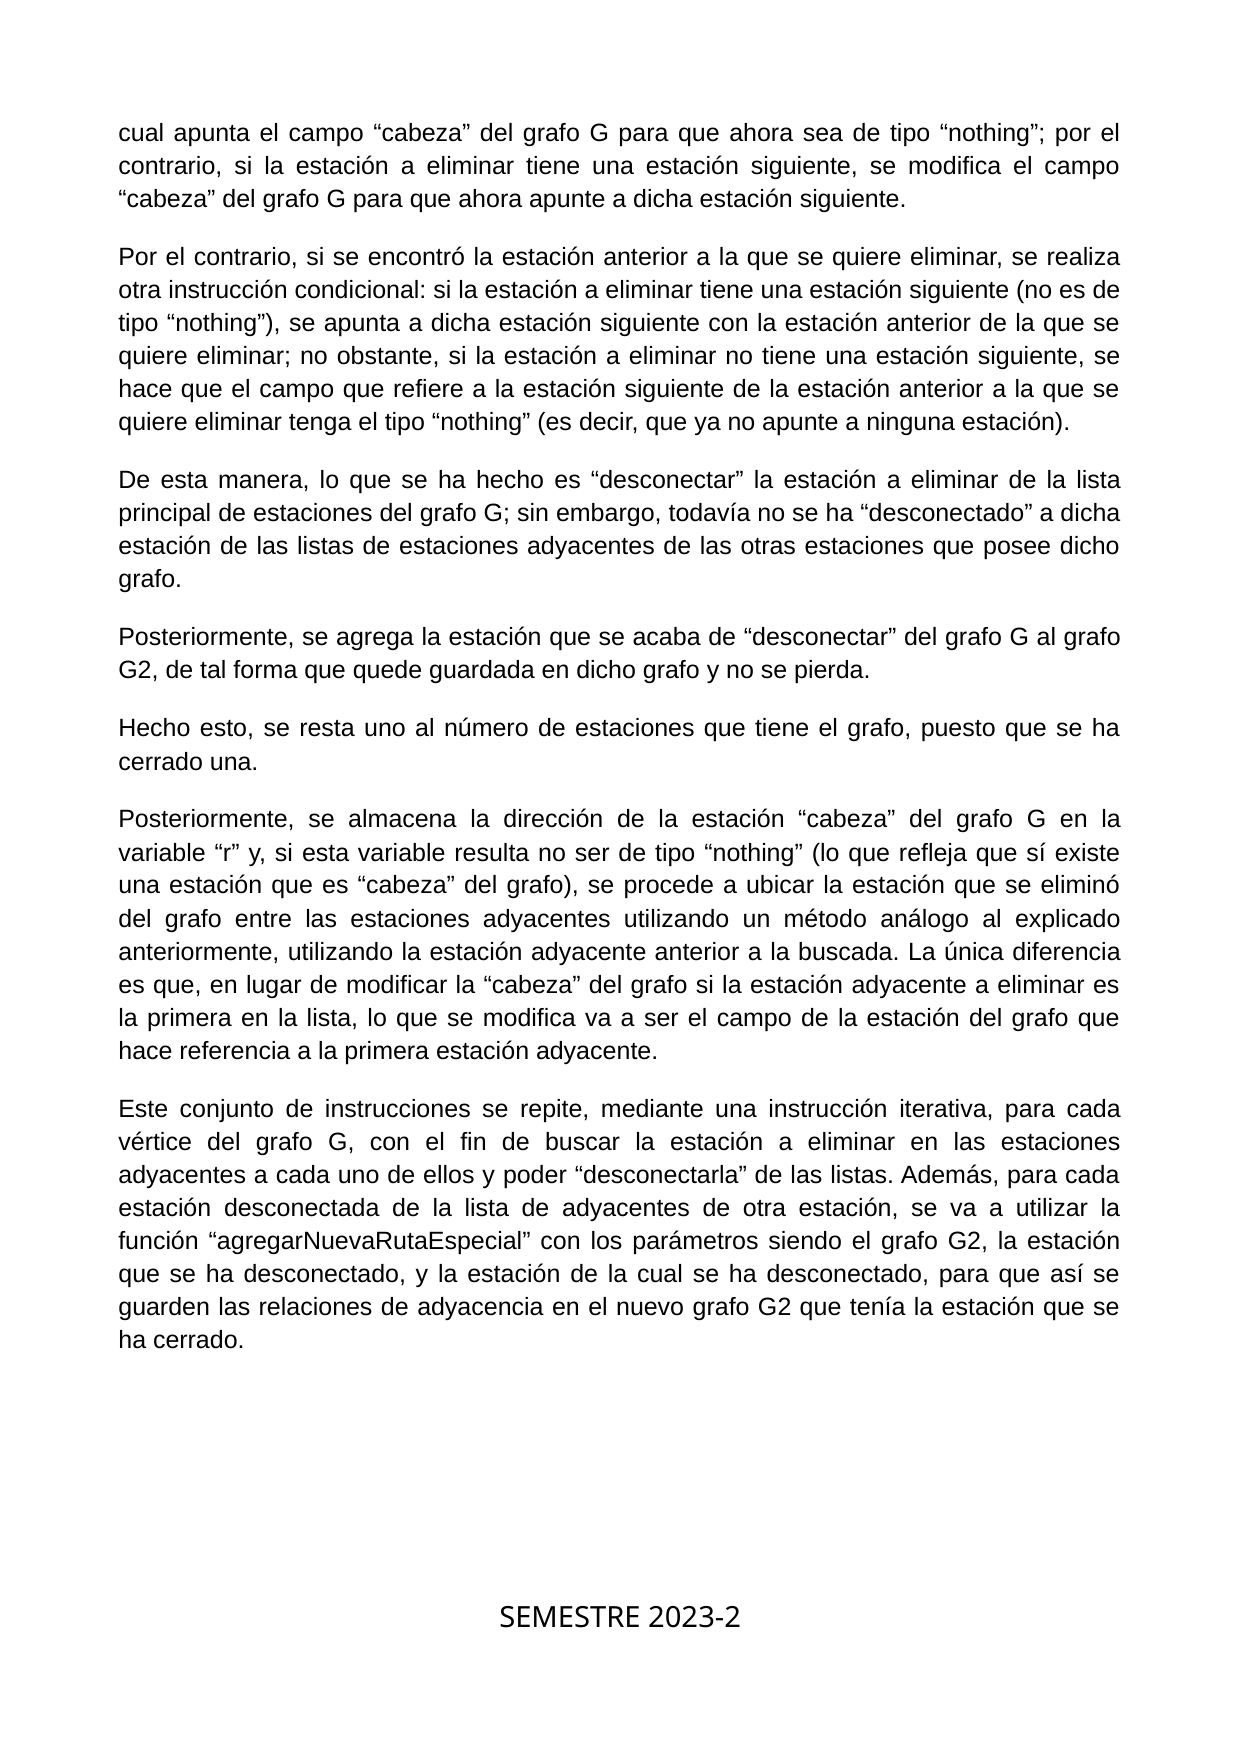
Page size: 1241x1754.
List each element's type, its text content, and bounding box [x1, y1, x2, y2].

text Por el contrario, si se encontró la estación anterior a la que se quiere eliminar, se realiza otra instrucción condicional: si la estación a eliminar tiene una estación siguiente (no es de tipo “nothing”), se apunta a dicha estación siguiente con la estación anterior de la que se quiere eliminar; no obstante, si la estación a eliminar no tiene una estación siguiente, se hace que el campo que refiere a la estación siguiente de la estación anterior a la que se quiere eliminar tenga el tipo “nothing” (es decir, que ya no apunte a ninguna estación). [118, 242, 1122, 436]
text Hecho esto, se resta uno al número de estaciones que tiene el grafo, puesto que se ha cerrado una. [118, 713, 1122, 775]
text Posteriormente, se agrega la estación que se acaba de “desconectar” del grafo G al grafo G2, de tal forma que quede guardada en dicho grafo y no se pierda. [118, 622, 1122, 684]
text cual apunta el campo “cabeza” del grafo G para que ahora sea de tipo “nothing”; por el contrario, si la estación a eliminar tiene una estación siguiente, se modifica el campo “cabeza” del grafo G para que ahora apunte a dicha estación siguiente. [118, 118, 1122, 213]
text Posteriormente, se almacena la dirección de la estación “cabeza” del grafo G en la variable “r” y, si esta variable resulta no ser de tipo “nothing” (lo que refleja que sí existe una estación que es “cabeza” del grafo), se procede a ubicar la estación que se eliminó del grafo entre las estaciones adyacentes utilizando un método análogo al explicado anteriormente, utilizando la estación adyacente anterior a la buscada. La única diferencia es que, en lugar de modificar la “cabeza” del grafo si la estación adyacente a eliminar es la primera en la lista, lo que se modifica va a ser el campo de la estación del grafo que hace referencia a la primera estación adyacente. [118, 804, 1122, 1064]
text Este conjunto de instrucciones se repite, mediante una instrucción iterativa, para cada vértice del grafo G, con el fin de buscar la estación a eliminar en las estaciones adyacentes a cada uno de ellos y poder “desconectarla” de las listas. Además, para cada estación desconectada de la lista de adyacentes de otra estación, se va a utilizar la función “agregarNuevaRutaEspecial” con los parámetros siendo el grafo G2, la estación que se ha desconectado, y la estación de la cual se ha desconectado, para que así se guarden las relaciones de adyacencia en el nuevo grafo G2 que tenía la estación que se ha cerrado. [118, 1094, 1122, 1353]
text De esta manera, lo que se ha hecho es “desconectar” la estación a eliminar de la lista principal de estaciones del grafo G; sin embargo, todavía no se ha “desconectado” a dicha estación de las listas de estaciones adyacentes de las otras estaciones que posee dicho grafo. [118, 465, 1122, 593]
